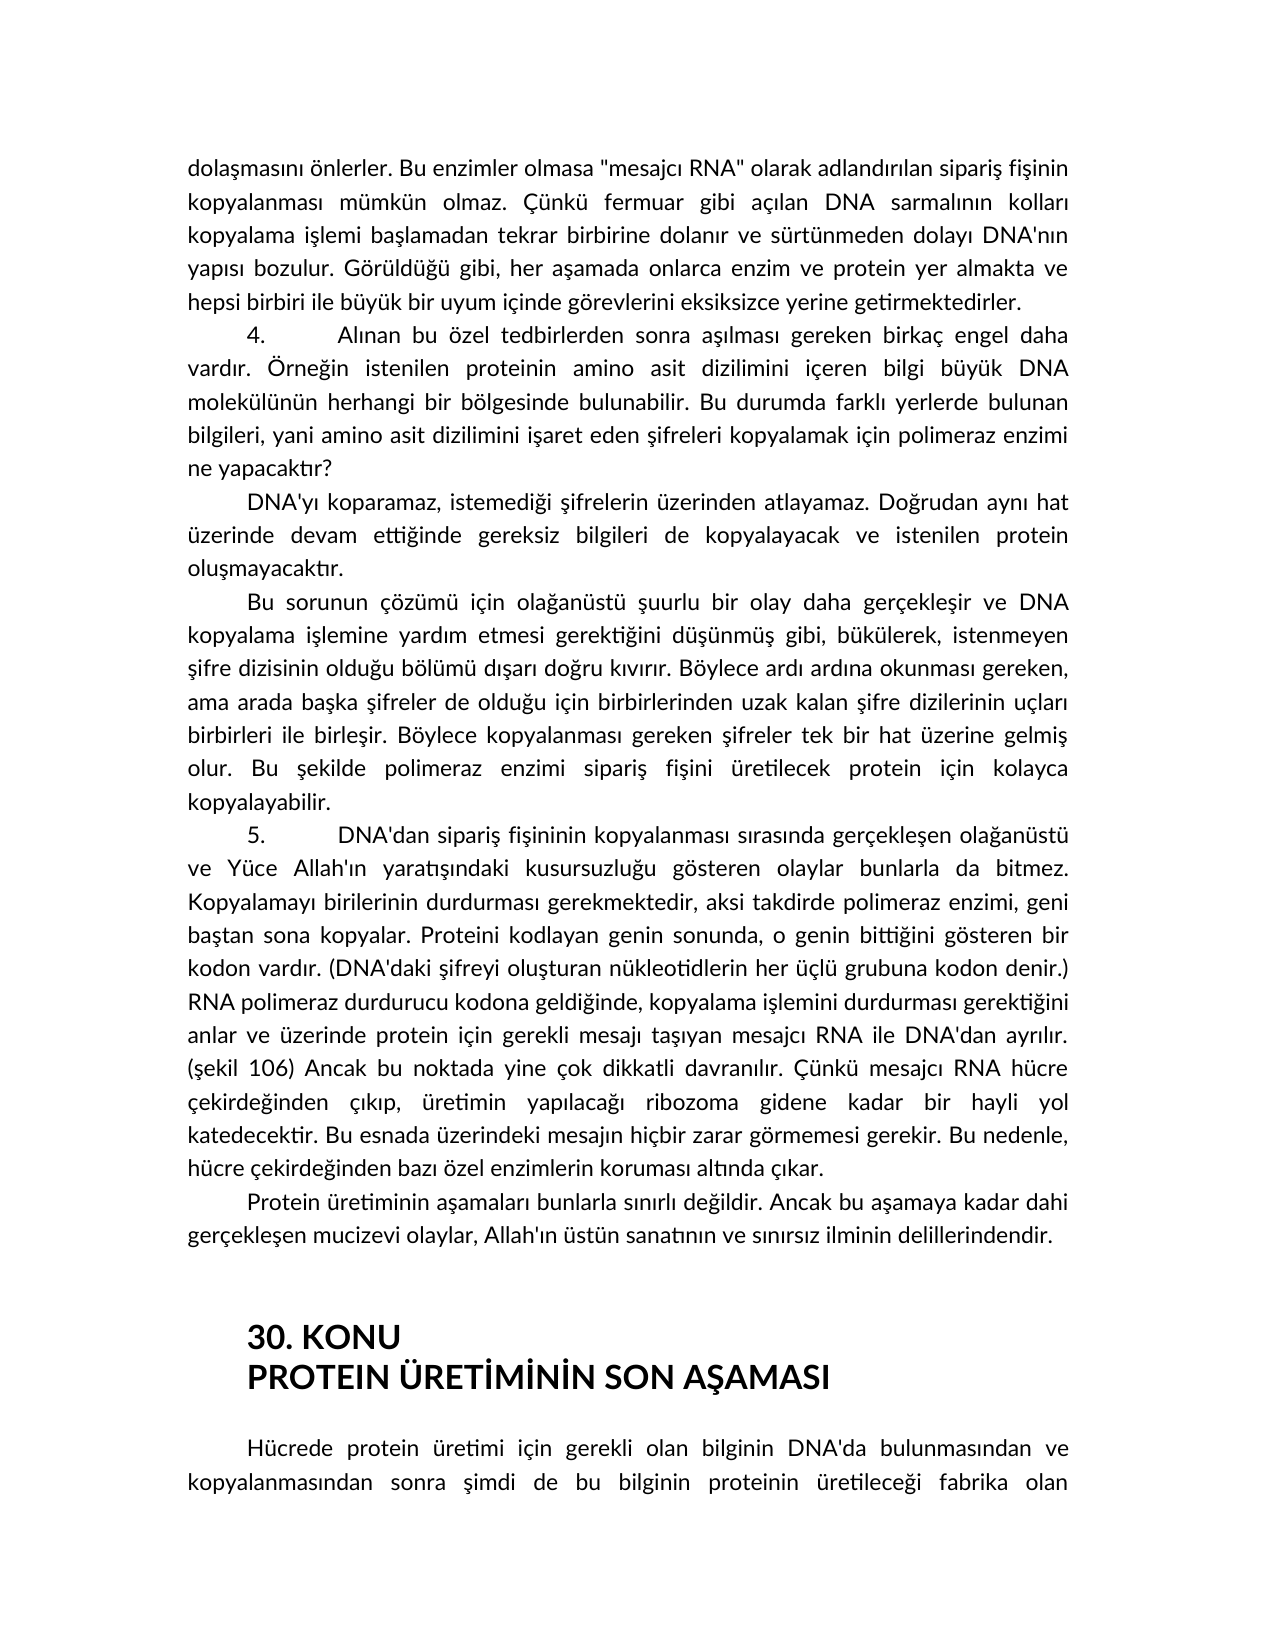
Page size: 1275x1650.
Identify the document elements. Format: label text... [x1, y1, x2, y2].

text PROTEIN ÜRETİMİNİN SON AŞAMASI [187, 1357, 1070, 1397]
text Protein üretiminin aşamaları bunlarla sınırlı değildir. Ancak bu aşamaya kadar dahi gerçekleşen mucizevi olaylar, Allah'ın üstün sanatının ve sınırsız ilminin delillerindendir. [187, 1183, 1070, 1250]
text Hücrede protein üretimi için gerekli olan bilginin DNA'da bulunmasından ve kopyalanmasından sonra şimdi de bu bilginin proteinin üretileceği fabrika olan [187, 1430, 1070, 1497]
text dolaşmasını önlerler. Bu enzimler olmasa "mesajcı RNA" olarak adlandırılan sipariş fişinin kopyalanması mümkün olmaz. Çünkü fermuar gibi açılan DNA sarmalının kolları kopyalama işlemi başlamadan tekrar birbirine dolanır ve sürtünmeden dolayı DNA'nın yapısı bozulur. Görüldüğü gibi, her aşamada onlarca enzim ve protein yer almakta ve hepsi birbiri ile büyük bir uyum içinde görevlerini eksiksizce yerine getirmektedirler. [187, 150, 1070, 317]
text 30. KONU [187, 1317, 1070, 1357]
text Bu sorunun çözümü için olağanüstü şuurlu bir olay daha gerçekleşir ve DNA kopyalama işlemine yardım etmesi gerektiğini düşünmüş gibi, bükülerek, istenmeyen şifre dizisinin olduğu bölümü dışarı doğru kıvırır. Böylece ardı ardına okunması gereken, ama arada başka şifreler de olduğu için birbirlerinden uzak kalan şifre dizilerinin uçları birbirleri ile birleşir. Böylece kopyalanması gereken şifreler tek bir hat üzerine gelmiş olur. Bu şekilde polimeraz enzimi sipariş fişini üretilecek protein için kolayca kopyalayabilir. [187, 583, 1070, 817]
text 5. DNA'dan sipariş fişininin kopyalanması sırasında gerçekleşen olağanüstü ve Yüce Allah'ın yaratışındaki kusursuzluğu gösteren olaylar bunlarla da bitmez. Kopyalamayı birilerinin durdurması gerekmektedir, aksi takdirde polimeraz enzimi, geni baştan sona kopyalar. Proteini kodlayan genin sonunda, o genin bittiğini gösteren bir kodon vardır. (DNA'daki şifreyi oluşturan nükleotidlerin her üçlü grubuna kodon denir.) RNA polimeraz durdurucu kodona geldiğinde, kopyalama işlemini durdurması gerektiğini anlar ve üzerinde protein için gerekli mesajı taşıyan mesajcı RNA ile DNA'dan ayrılır. (şekil 106) Ancak bu noktada yine çok dikkatli davranılır. Çünkü mesajcı RNA hücre çekirdeğinden çıkıp, üretimin yapılacağı ribozoma gidene kadar bir hayli yol katedecektir. Bu esnada üzerindeki mesajın hiçbir zarar görmemesi gerekir. Bu nedenle, hücre çekirdeğinden bazı özel enzimlerin koruması altında çıkar. [187, 817, 1070, 1183]
text 4. Alınan bu özel tedbirlerden sonra aşılması gereken birkaç engel daha vardır. Örneğin istenilen proteinin amino asit dizilimini içeren bilgi büyük DNA molekülünün herhangi bir bölgesinde bulunabilir. Bu durumda farklı yerlerde bulunan bilgileri, yani amino asit dizilimini işaret eden şifreleri kopyalamak için polimeraz enzimi ne yapacaktır? [187, 317, 1070, 483]
text DNA'yı koparamaz, istemediği şifrelerin üzerinden atlayamaz. Doğrudan aynı hat üzerinde devam ettiğinde gereksiz bilgileri de kopyalayacak ve istenilen protein oluşmayacaktır. [187, 483, 1070, 583]
